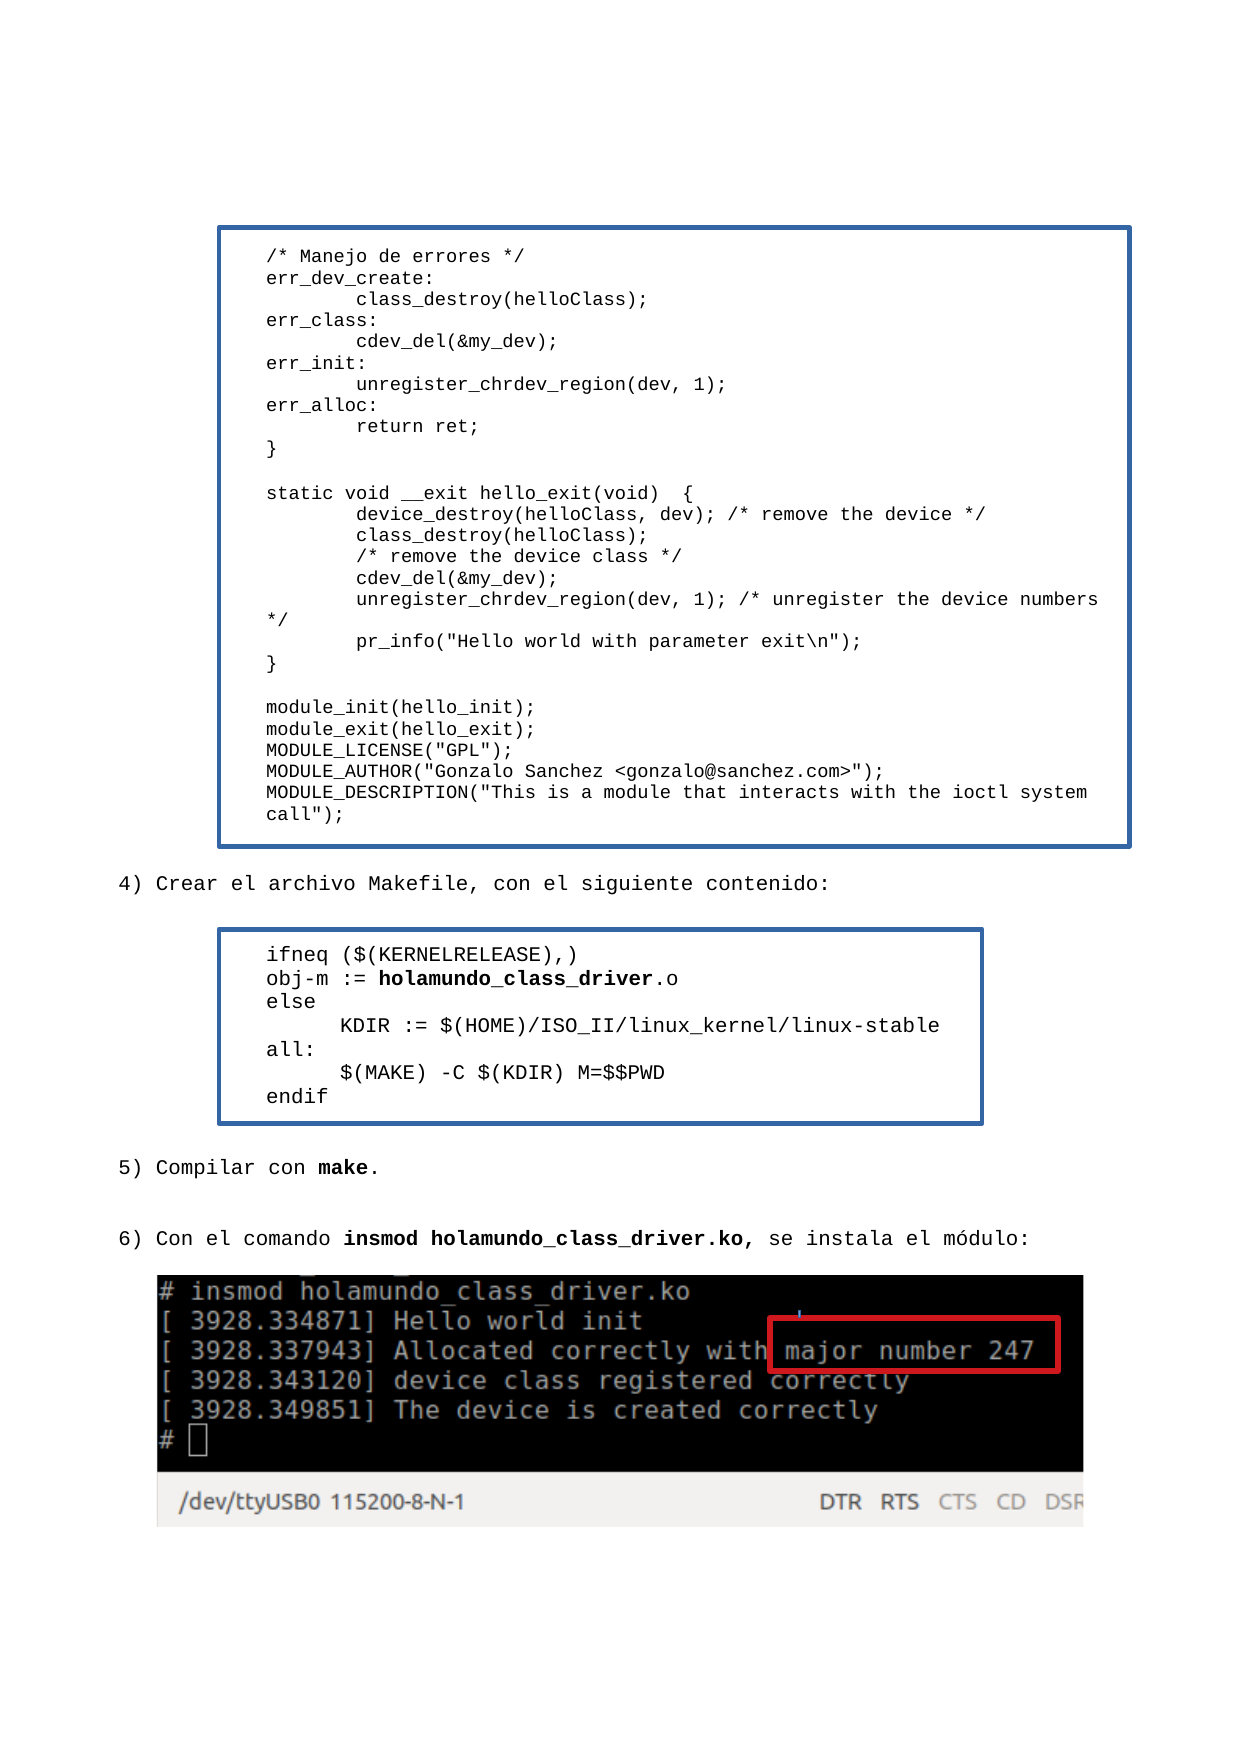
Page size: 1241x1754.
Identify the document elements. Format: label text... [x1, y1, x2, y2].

text /* remove the device class */ [266, 547, 1122, 568]
text err_class: [266, 311, 1122, 332]
text MODULE_LICENSE("GPL"); [266, 741, 1122, 762]
text cdev_del(&my_dev); [266, 568, 1122, 590]
text cdev_del(&my_dev); [266, 332, 1122, 353]
text [984, 1015, 1122, 1039]
text device_destroy(helloClass, dev); /* remove the device */ [266, 505, 1122, 526]
text ifneq ($(KERNELRELEASE),) [266, 944, 980, 968]
text err_dev_create: [266, 268, 1122, 290]
text [984, 991, 1122, 1015]
text module_exit(hello_exit); [266, 719, 1122, 741]
text err_init: [266, 353, 1122, 375]
text unregister_chrdev_region(dev, 1); [266, 375, 1122, 396]
picture [156, 1275, 1084, 1527]
text obj-m := holamundo_class_driver.o [266, 968, 980, 991]
text static void __exit hello_exit(void) { [266, 483, 1122, 505]
text return ret; [266, 417, 1122, 438]
text [984, 944, 1122, 968]
text err_alloc: [266, 396, 1122, 417]
text class_destroy(helloClass); [266, 290, 1122, 311]
text 4) Crear el archivo Makefile, con el siguiente contenido: [118, 873, 1122, 897]
text unregister_chrdev_region(dev, 1); /* unregister the device numbers */ [266, 590, 1122, 632]
text KDIR := $(HOME)/ISO_II/linux_kernel/linux-stable [266, 1015, 980, 1039]
text pr_info("Hello world with parameter exit\n"); [266, 632, 1122, 653]
text endif [266, 1086, 980, 1109]
text [984, 968, 1122, 991]
text MODULE_AUTHOR("Gonzalo Sanchez <gonzalo@sanchez.com>"); [266, 762, 1122, 783]
text else [266, 991, 980, 1015]
text all: [266, 1039, 980, 1062]
text /* Manejo de errores */ [266, 247, 1122, 268]
text module_init(hello_init); [266, 698, 1122, 719]
text MODULE_DESCRIPTION("This is a module that interacts with the ioctl system call"); [266, 783, 1122, 826]
text [984, 1062, 1122, 1086]
text } [266, 653, 1122, 675]
text 5) Compilar con make. [118, 1157, 1122, 1181]
text [984, 1039, 1122, 1062]
text $(MAKE) -C $(KDIR) M=$$PWD [266, 1062, 980, 1086]
text class_destroy(helloClass); [266, 526, 1122, 547]
text 6) Con el comando insmod holamundo_class_driver.ko, se instala el módulo: [118, 1228, 1122, 1251]
text } [266, 438, 1122, 460]
text [984, 1086, 1122, 1109]
